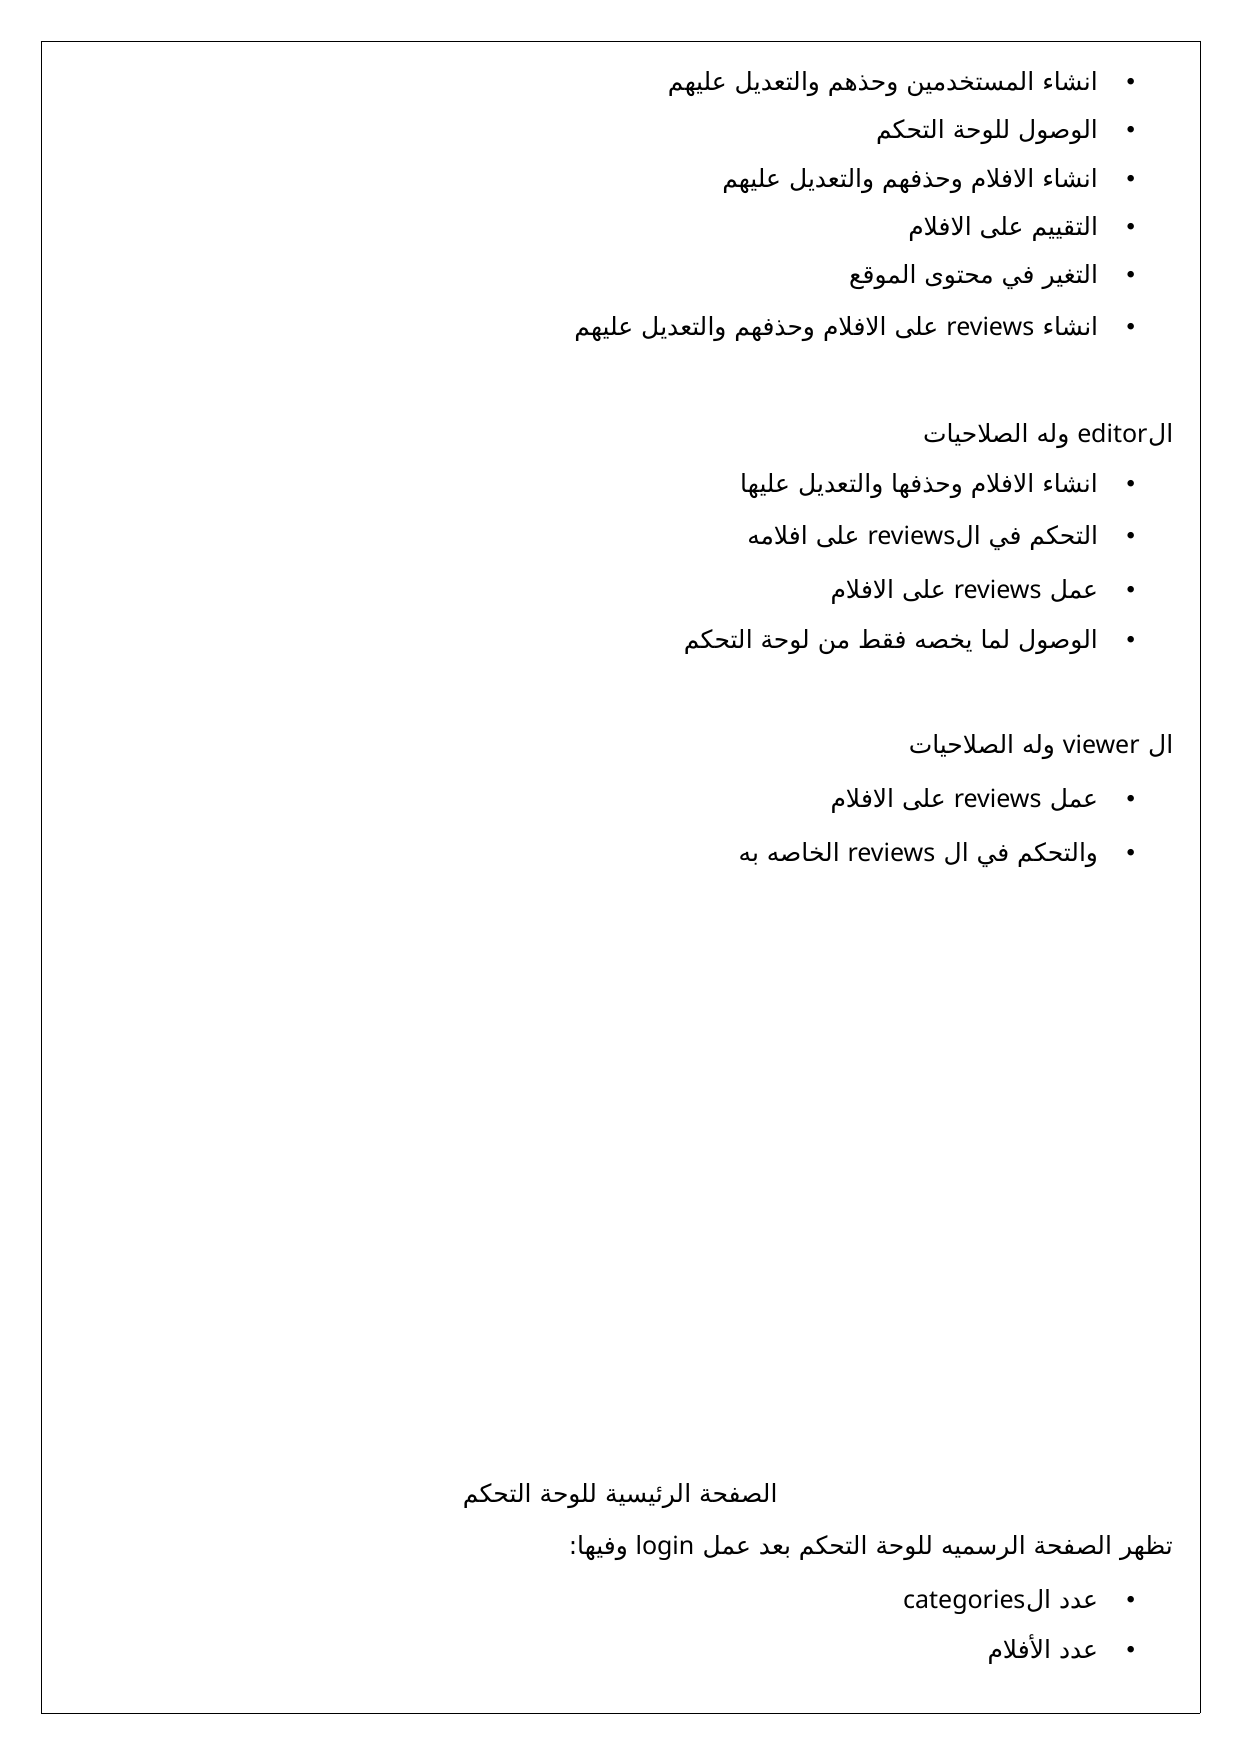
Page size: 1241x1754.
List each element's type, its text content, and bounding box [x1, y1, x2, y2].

list عمل reviews على الافلام [68, 781, 1135, 815]
text تظهر الصفحة الرسميه للوحة التحكم بعد عمل login وفيها: [68, 1528, 1173, 1562]
list انشاء reviews على الافلام وحذفهم والتعديل عليهم [68, 308, 1135, 342]
list عدد الcategories [68, 1581, 1135, 1615]
list التحكم في الreviews على افلامه [68, 518, 1135, 552]
text الصفحة الرئيسية للوحة التحكم [68, 1479, 1173, 1509]
list عدد الأفلام [68, 1635, 1135, 1664]
list والتحكم في ال reviews الخاصه به [68, 834, 1135, 868]
list انشاء الافلام وحذفهم والتعديل عليهم [68, 164, 1135, 193]
list الوصول لما يخصه فقط من لوحة التحكم [68, 625, 1135, 654]
list انشاء المستخدمين وحذهم والتعديل عليهم [68, 68, 1135, 97]
list التغير في محتوى الموقع [68, 260, 1135, 289]
list عمل reviews على الافلام [68, 571, 1135, 605]
text ال viewer وله الصلاحيات [68, 727, 1173, 761]
list انشاء الافلام وحذفها والتعديل عليها [68, 469, 1135, 499]
list التقييم على الافلام [68, 212, 1135, 241]
list الوصول للوحة التحكم [68, 116, 1135, 145]
text الeditor وله الصلاحيات [68, 416, 1173, 450]
